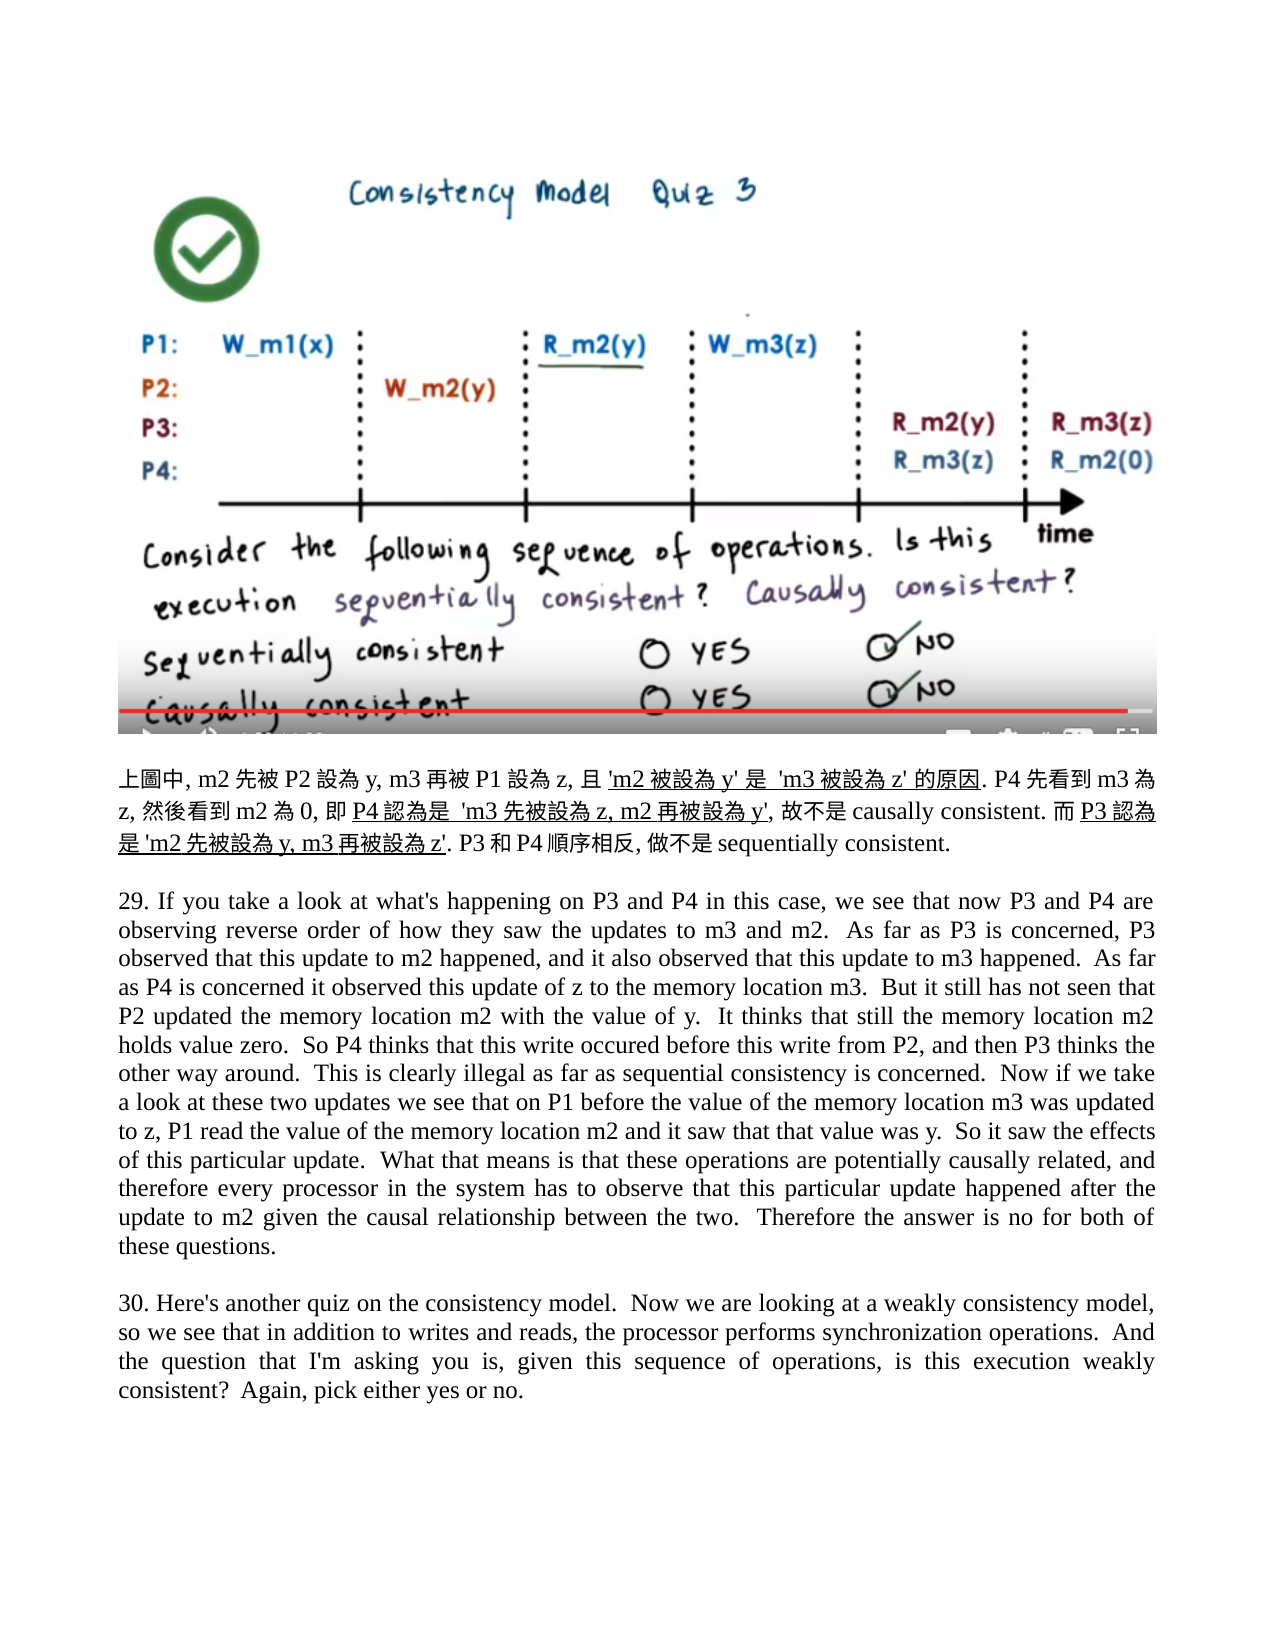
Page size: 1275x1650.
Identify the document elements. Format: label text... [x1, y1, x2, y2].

text 上圖中, m2先被P2設為y, m3再被P1設為z, 且 'm2被設為y' 是 'm3被設為z' 的原因. P4先看到m3為z, 然後看到m2為0, 即P4認為是 'm3先被設為z, m2再被設為y', 故不是causally consistent. 而P3認為是 'm2先被設為y, m3再被設為z'. P3和P4順序相反, 做不是sequentially consistent. [118, 762, 1157, 857]
picture [118, 175, 1157, 734]
text 30. Here's another quiz on the consistency model. Now we are looking at a weakly consistency model, so we see that in addition to writes and reads, the processor performs synchronization operations. And the question that I'm asking you is, given this sequence of operations, is this execution weakly consistent? Again, pick either yes or no. [118, 1288, 1157, 1403]
text 29. If you take a look at what's happening on P3 and P4 in this case, we see that now P3 and P4 are observing reverse order of how they saw the updates to m3 and m2. As far as P3 is concerned, P3 observed that this update to m2 happened, and it also observed that this update to m3 happened. As far as P4 is concerned it observed this update of z to the memory location m3. But it still has not seen that P2 updated the memory location m2 with the value of y. It thinks that still the memory location m2 holds value zero. So P4 thinks that this write occured before this write from P2, and then P3 thinks the other way around. This is clearly illegal as far as sequential consistency is concerned. Now if we take a look at these two updates we see that on P1 before the value of the memory location m3 was updated to z, P1 read the value of the memory location m2 and it saw that that value was y. So it saw the effects of this particular update. What that means is that these operations are potentially causally related, and therefore every processor in the system has to observe that this particular update happened after the update to m2 given the causal relationship between the two. Therefore the answer is no for both of these questions. [118, 886, 1157, 1260]
